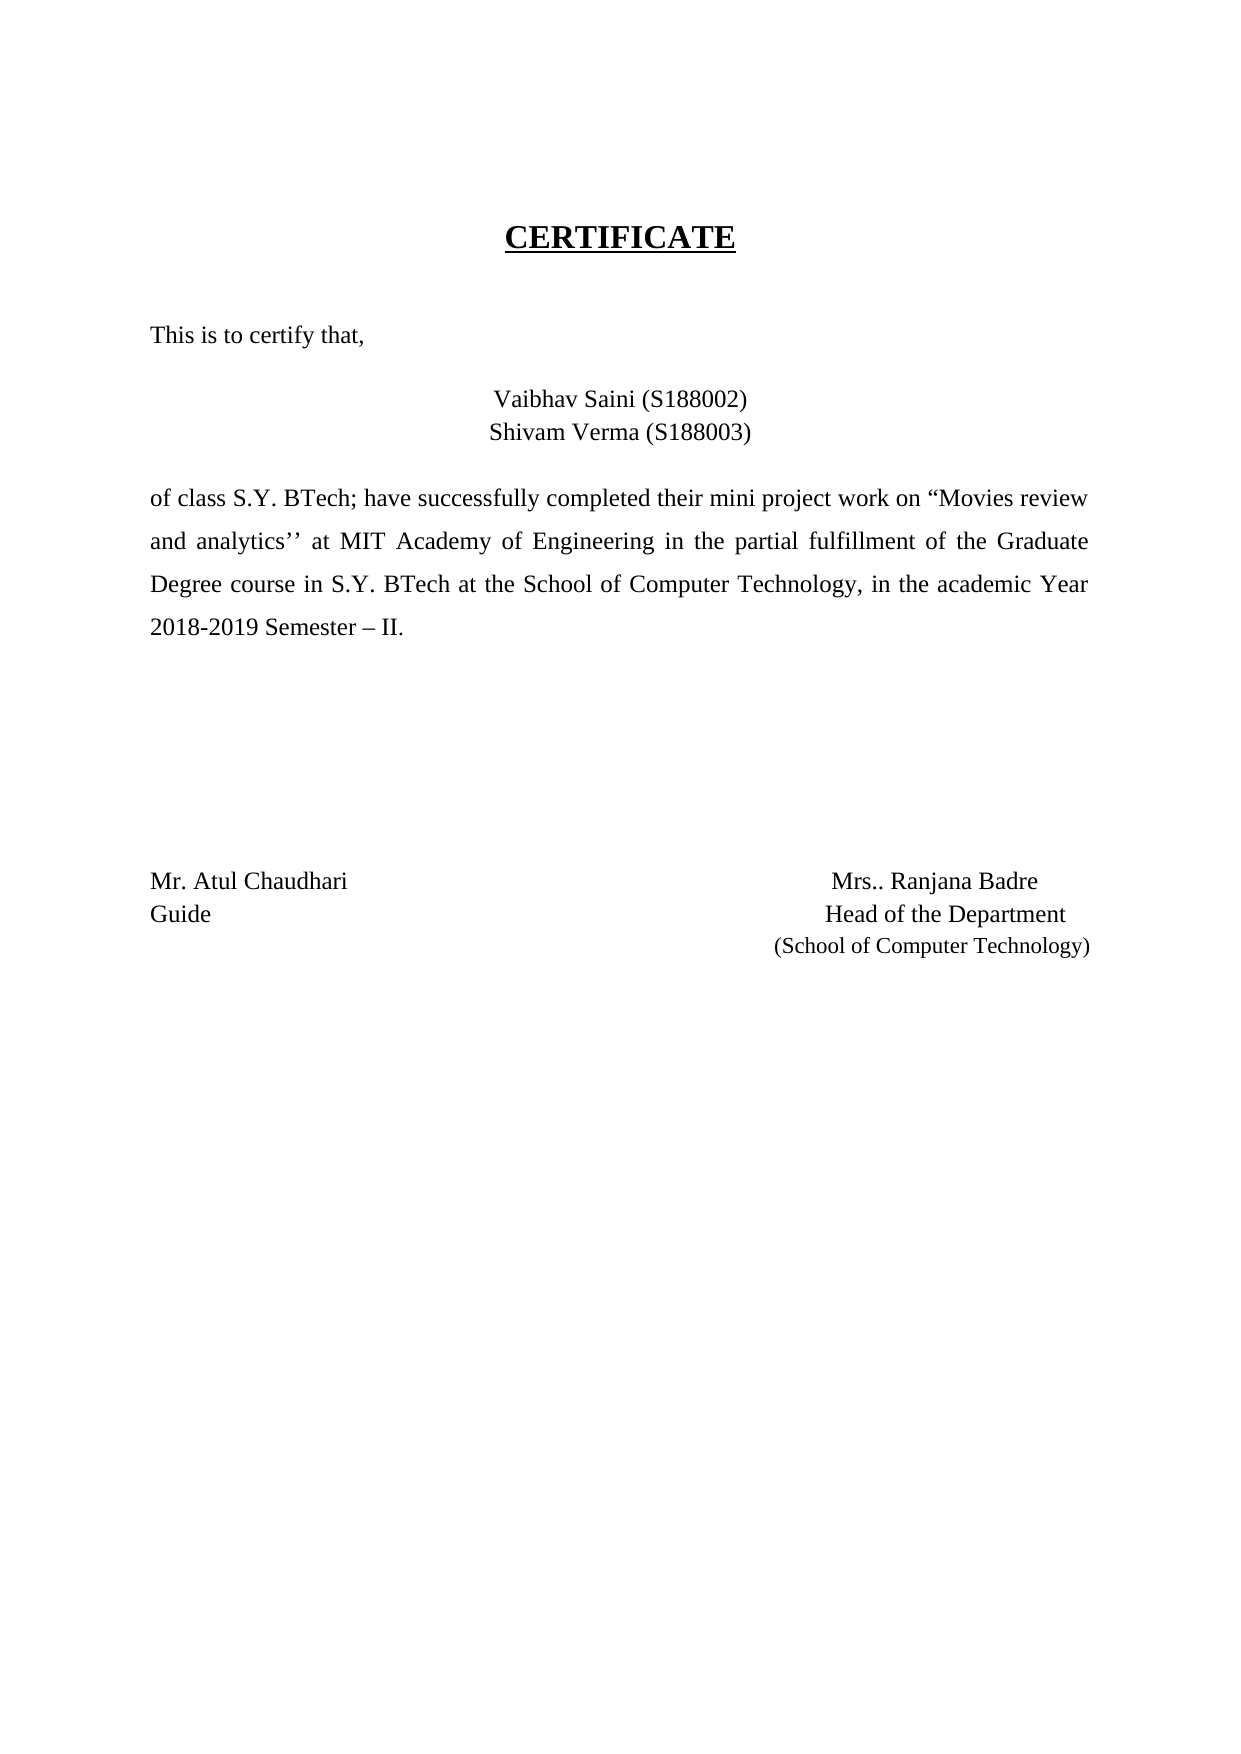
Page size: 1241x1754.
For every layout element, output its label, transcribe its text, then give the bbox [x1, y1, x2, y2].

text Shivam Verma (S188003) [150, 417, 1090, 446]
text This is to certify that, [150, 320, 1090, 348]
text Vaibhav Saini (S188002) [150, 384, 1090, 412]
text Guide Head of the Department [150, 899, 1090, 928]
text Mr. Atul Chaudhari Mrs.. Ranjana Badre [150, 866, 1090, 895]
text CERTIFICATE [150, 217, 1090, 256]
text (School of Computer Technology) [150, 932, 1090, 959]
text of class S.Y. BTech; have successfully completed their mini project work on “Movies review and analytics’’ at MIT Academy of Engineering in the partial fulfillment of the Graduate Degree course in S.Y. BTech at the School of Computer Technology, in the academic Year 2018-2019 Semester – II. [150, 483, 1090, 641]
